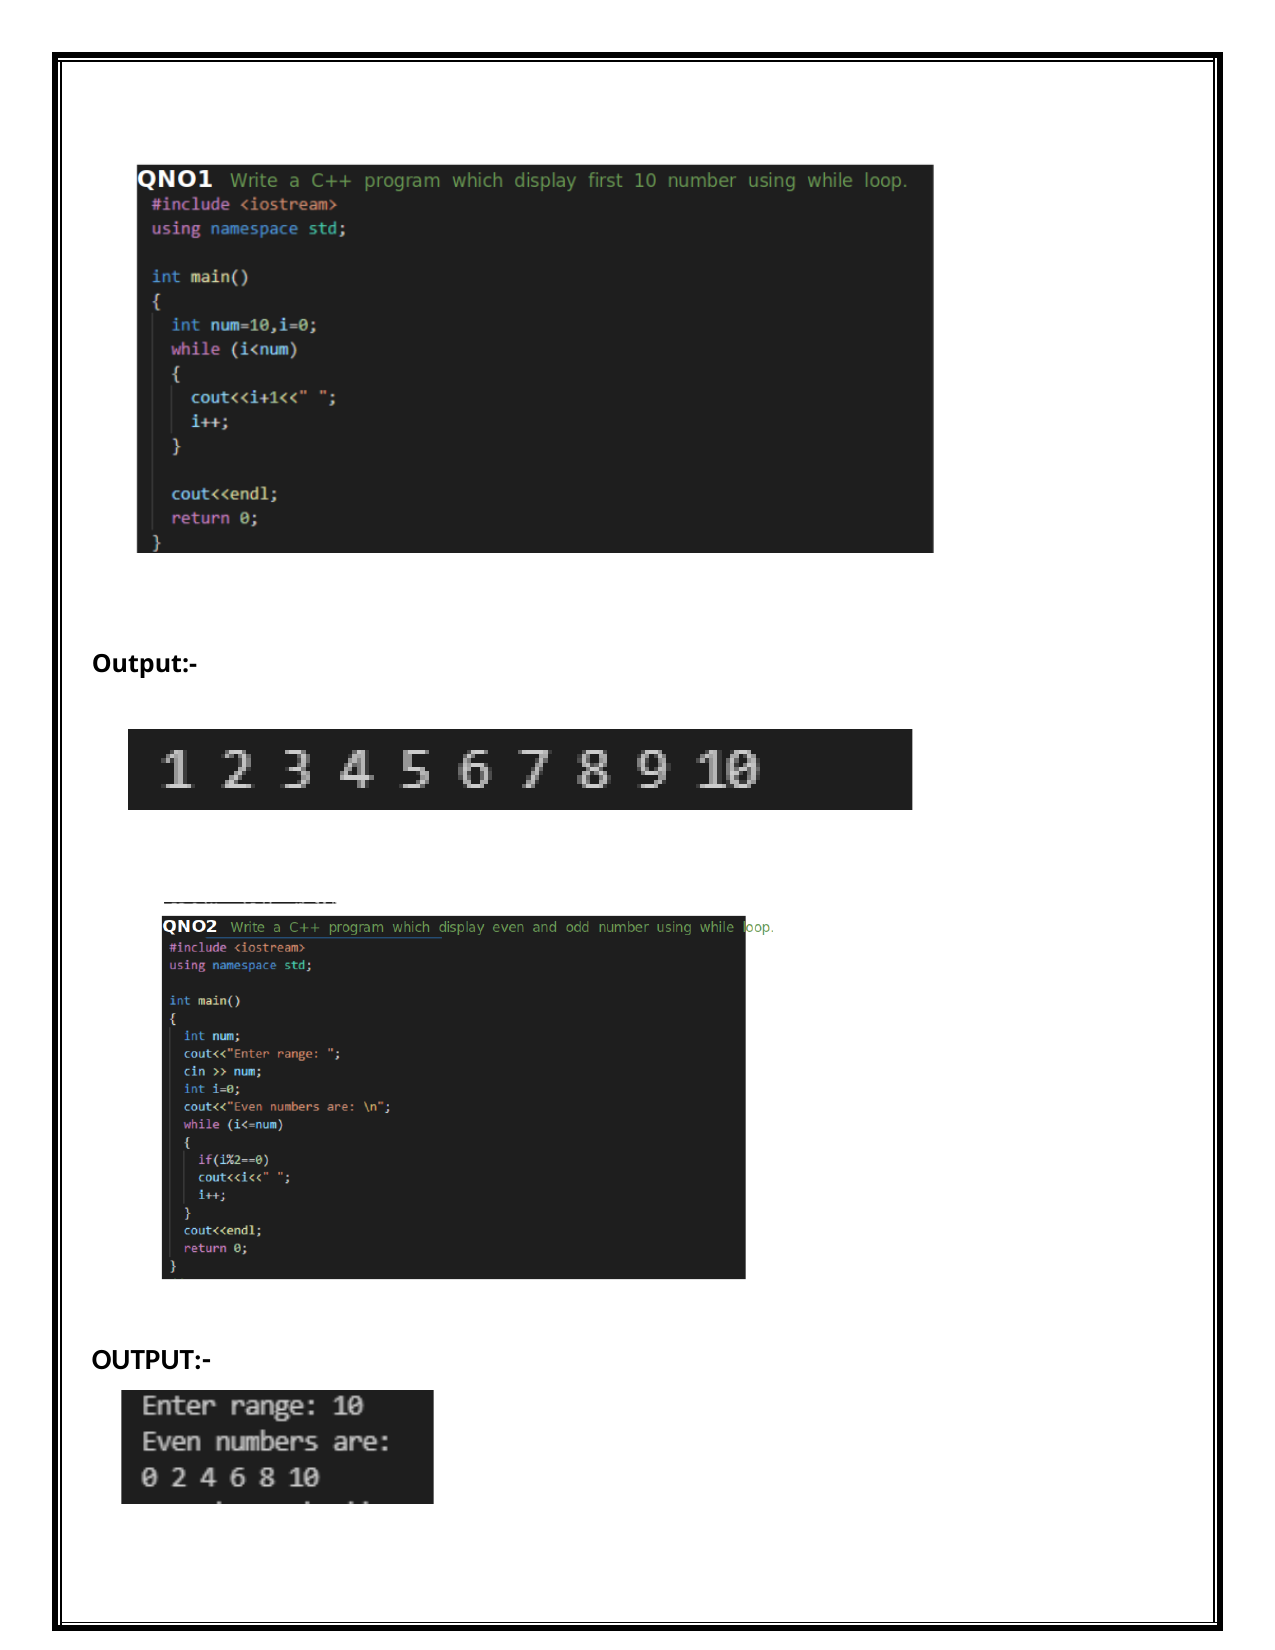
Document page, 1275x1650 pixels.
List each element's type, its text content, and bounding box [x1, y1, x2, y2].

picture [127, 158, 937, 553]
picture [121, 1390, 434, 1504]
text OUTPUT:- [92, 1341, 1204, 1377]
text Output:- [92, 646, 1204, 680]
picture [144, 902, 793, 1286]
picture [128, 729, 913, 810]
